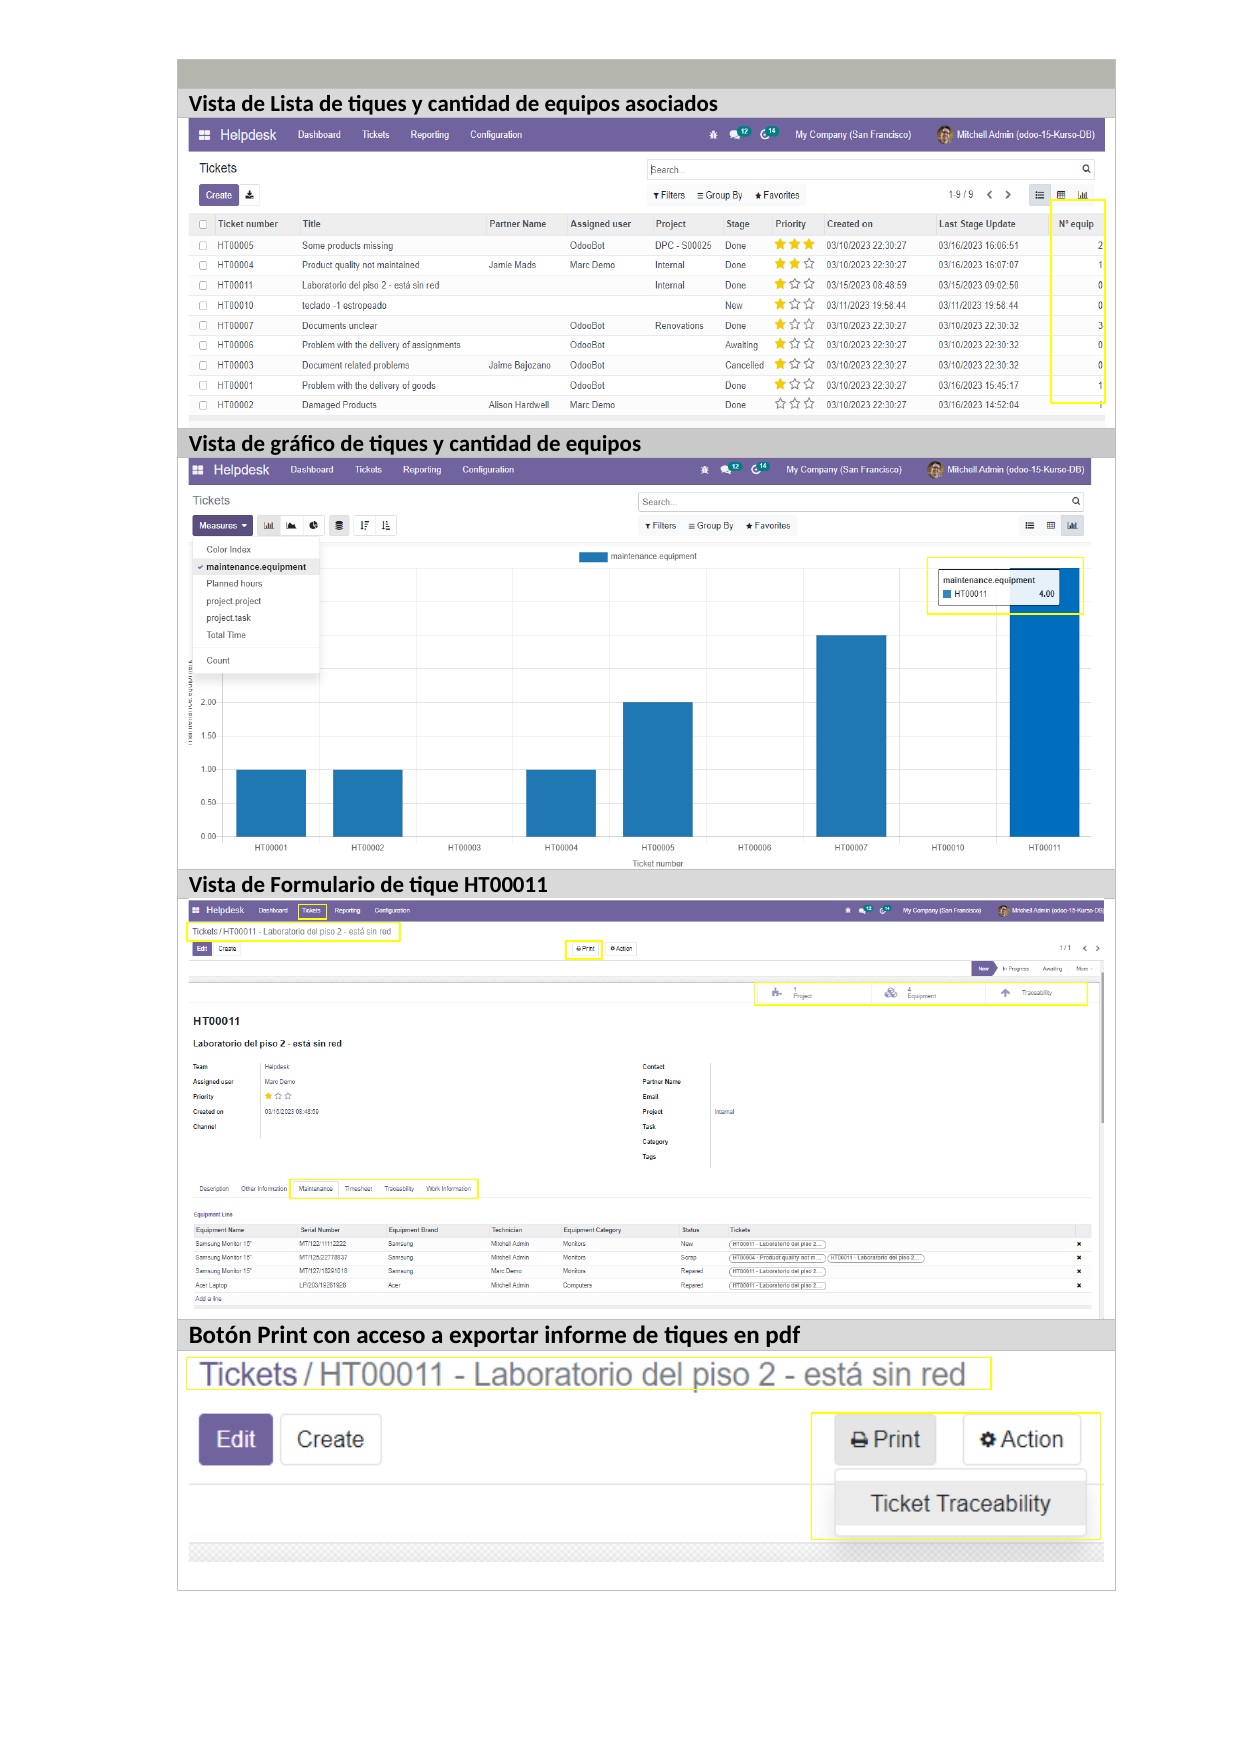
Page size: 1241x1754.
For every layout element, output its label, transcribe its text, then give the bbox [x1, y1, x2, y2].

table_cell Botón Print con acceso a exportar informe de tiques en pdf [178, 1320, 1115, 1350]
table_cell Vista de Formulario de tique HT00011 [178, 870, 1115, 898]
table_cell [1092, 458, 1115, 869]
table_cell [1105, 118, 1115, 428]
table_cell Vista de gráfico de tiques y cantidad de equipos [178, 429, 1115, 457]
table_cell [178, 458, 188, 869]
table_cell [178, 118, 188, 428]
table_cell Vista de Lista de tiques y cantidad de equipos asociados [178, 89, 1115, 117]
table_cell [178, 60, 1115, 88]
table_cell [178, 899, 188, 1319]
table_cell [1104, 899, 1115, 1319]
table_cell [178, 1351, 1115, 1590]
